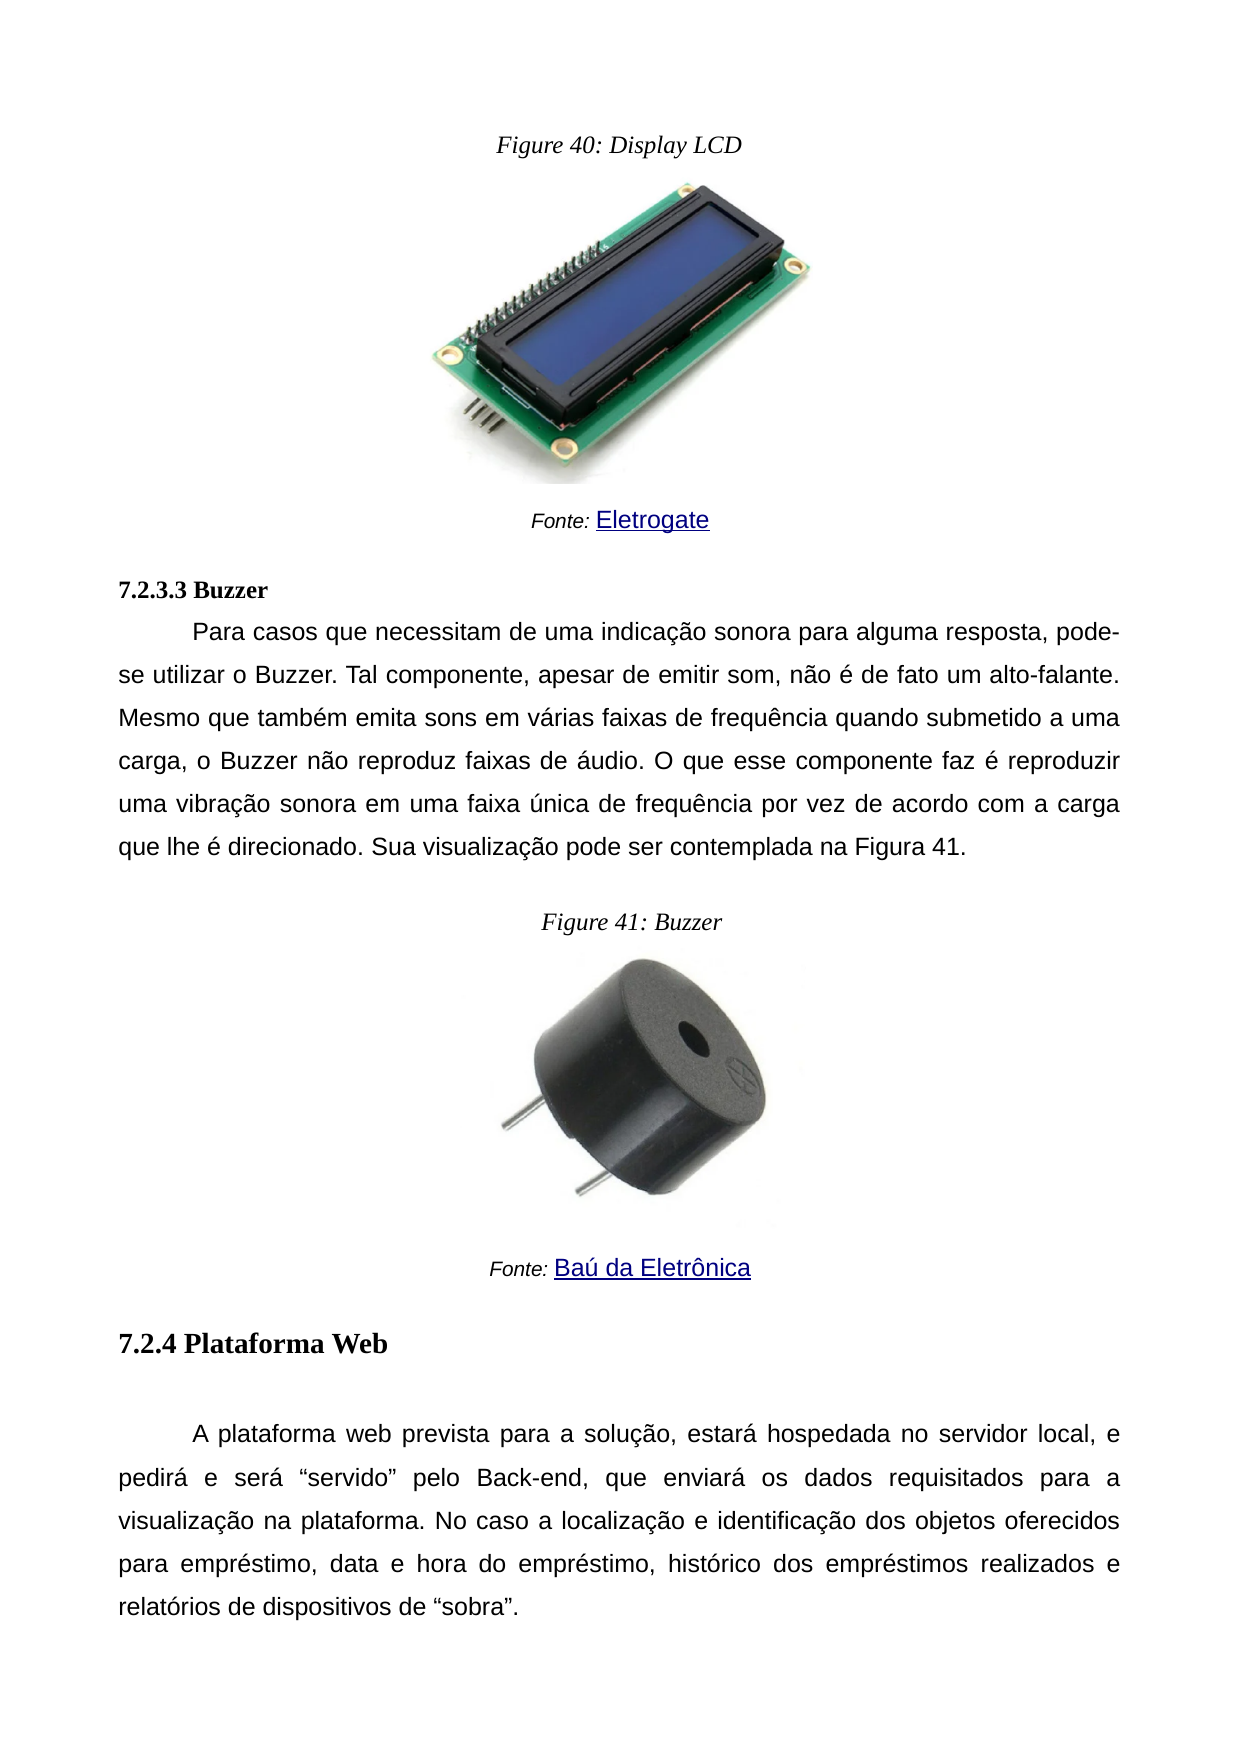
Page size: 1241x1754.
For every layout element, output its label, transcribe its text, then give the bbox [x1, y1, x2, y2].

picture [460, 936, 805, 1239]
text A plataforma web prevista para a solução, estará hospedada no servidor local, e pedirá e será “servido” pelo Back-end, que enviará os dados requisitados para a visualização na plataforma. No caso a localização e identificação dos objetos oferecidos para empréstimo, data e hora do empréstimo, histórico dos empréstimos realizados e relatórios de dispositivos de “sobra”. [118, 1419, 1122, 1621]
picture [427, 159, 814, 484]
text Figure 41: Buzzer [460, 907, 805, 936]
subtitle 7.2.3.3 Buzzer [118, 575, 1122, 604]
text Fonte: Eletrogate [118, 118, 1122, 534]
text Fonte: Baú da Eletrônica [118, 890, 1122, 1282]
text Figure 40: Display LCD [427, 131, 813, 159]
subtitle 7.2.4 Plataforma Web [118, 1326, 1122, 1359]
text Para casos que necessitam de uma indicação sonora para alguma resposta, pode-se utilizar o Buzzer. Tal componente, apesar de emitir som, não é de fato um alto-falante. Mesmo que também emita sons em várias faixas de frequência quando submetido a uma carga, o Buzzer não reproduz faixas de áudio. O que esse componente faz é reproduzir uma vibração sonora em uma faixa única de frequência por vez de acordo com a carga que lhe é direcionado. Sua visualização pode ser contemplada na Figura 41. [118, 616, 1122, 861]
